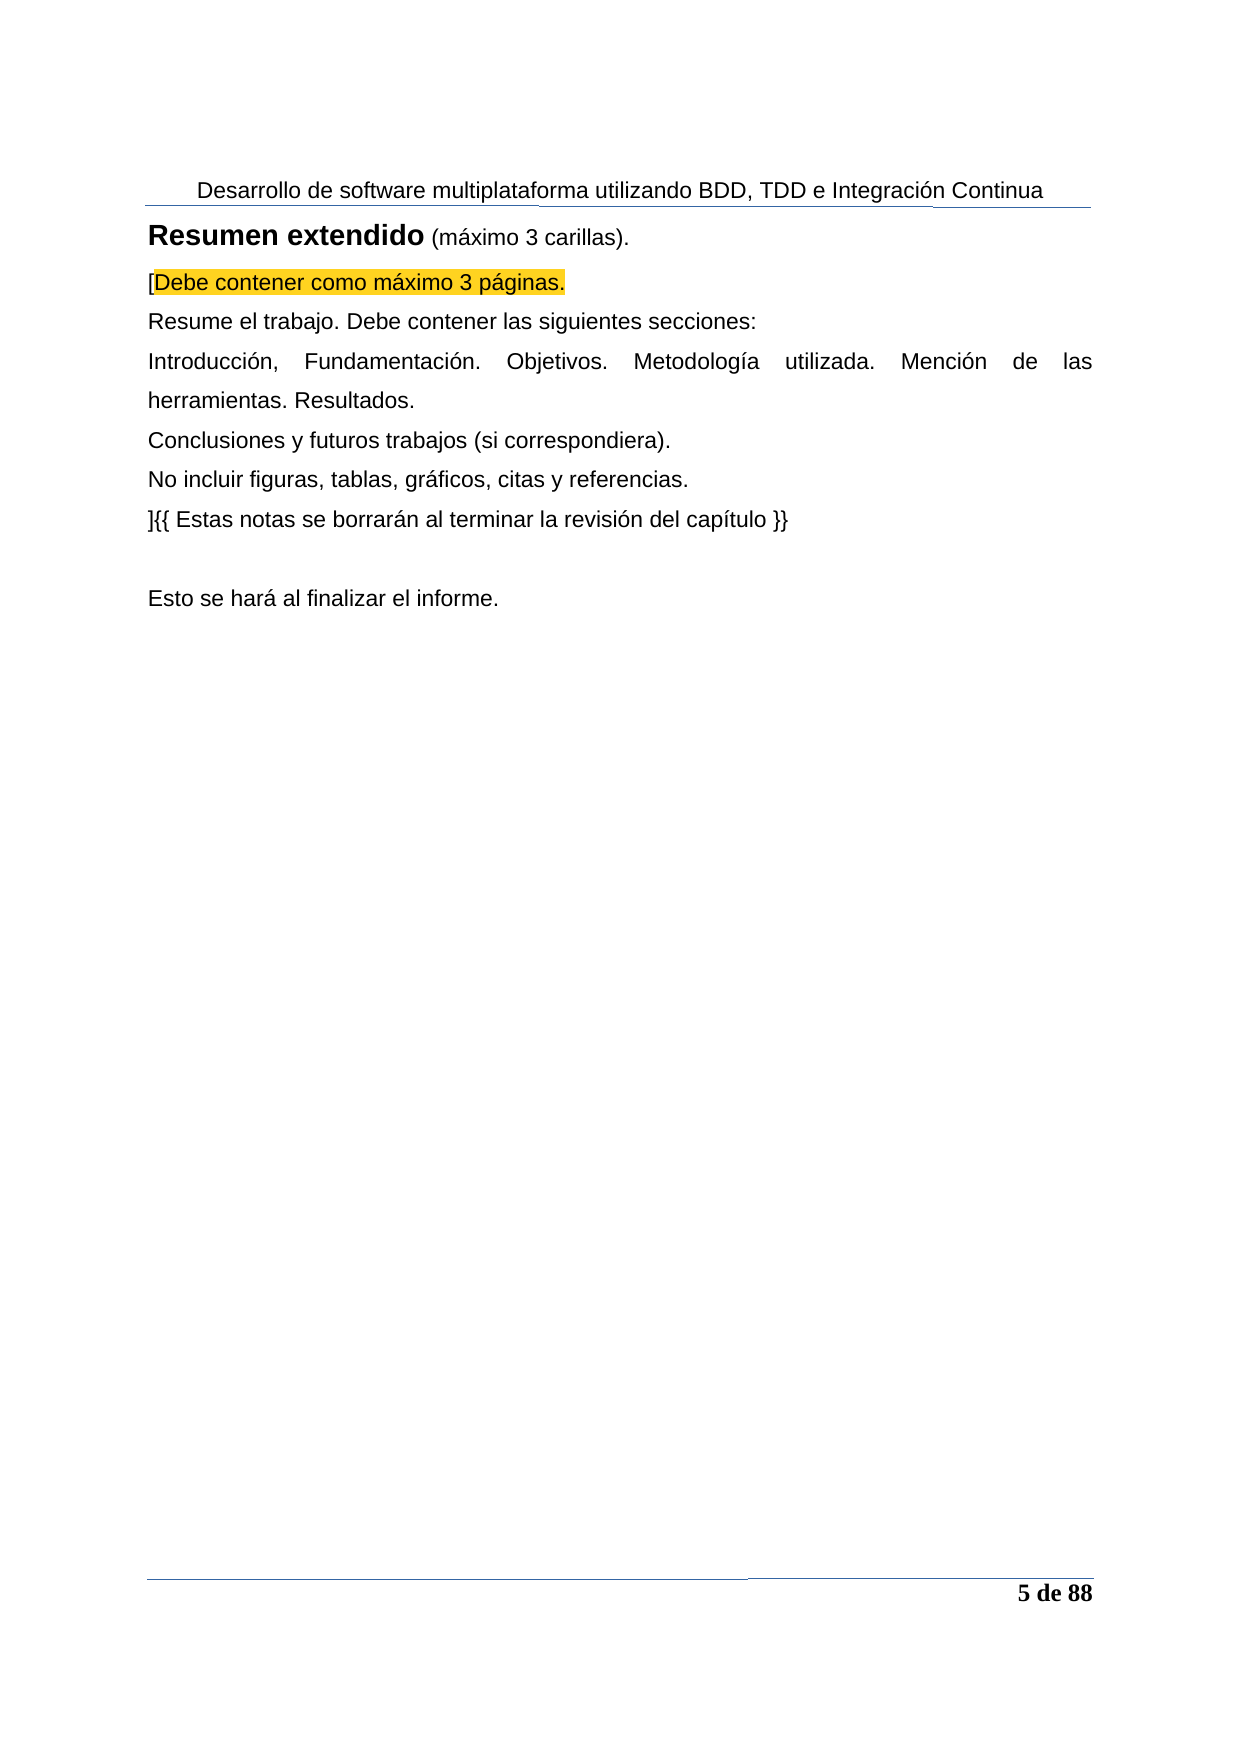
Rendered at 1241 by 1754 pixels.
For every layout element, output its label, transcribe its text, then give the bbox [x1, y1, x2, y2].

text Resumen extendido (máximo 3 carillas). [148, 218, 1093, 252]
text Conclusiones y futuros trabajos (si correspondiera). [148, 427, 1093, 453]
text ]{{ Estas notas se borrarán al terminar la revisión del capítulo }} [148, 506, 1093, 532]
text No incluir figuras, tablas, gráficos, citas y referencias. [148, 466, 1093, 492]
text Introducción, Fundamentación. Objetivos. Metodología utilizada. Mención de las herramientas. Resultados. [148, 348, 1093, 413]
text [Debe contener como máximo 3 páginas. [148, 269, 1093, 295]
text Esto se hará al finalizar el informe. [148, 584, 1093, 611]
text Resume el trabajo. Debe contener las siguientes secciones: [148, 308, 1093, 334]
